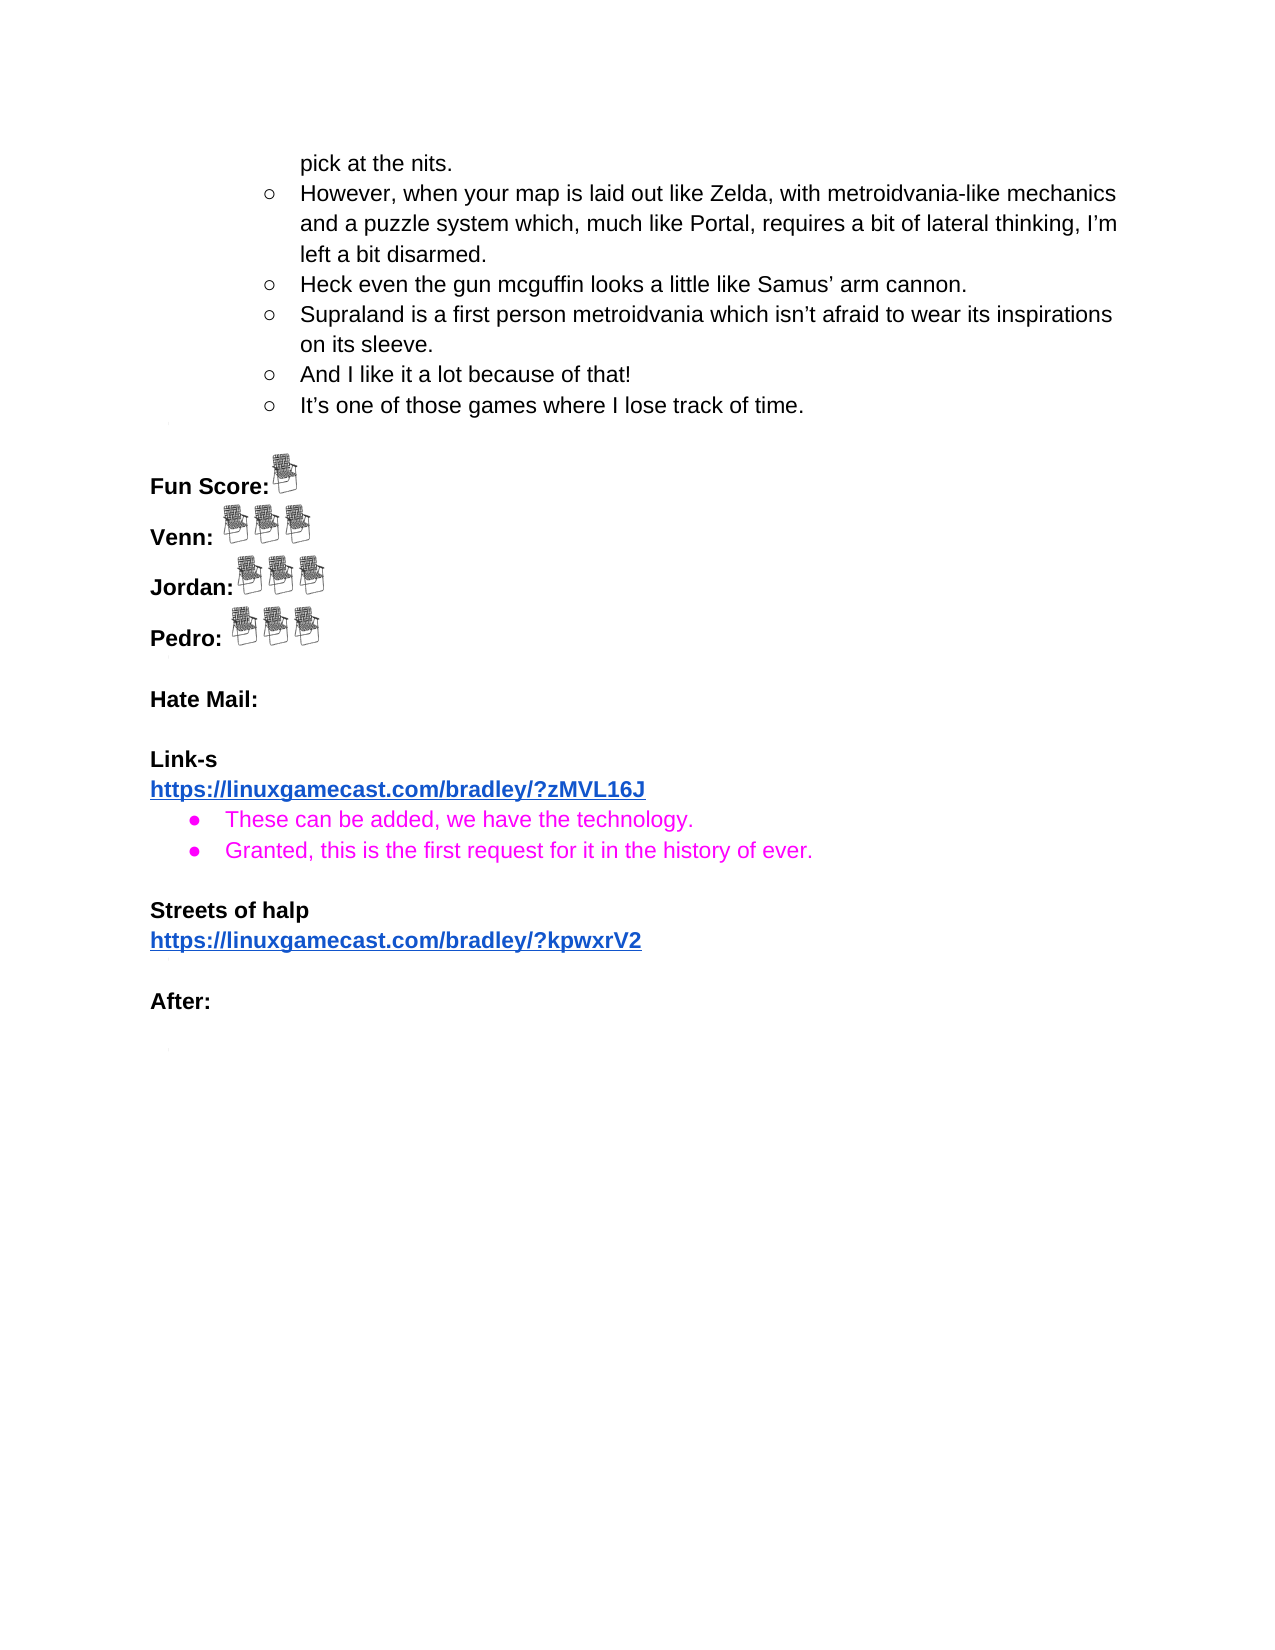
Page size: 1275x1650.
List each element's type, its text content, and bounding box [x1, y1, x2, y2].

list It’s one of those games where I lose track of time. [262, 392, 1125, 418]
text Jordan: [150, 554, 1125, 601]
list However, when your map is laid out like Zelda, with metroidvania-like mechanics and a puzzle system which, much like Portal, requires a bit of lateral thinking, I’m left a bit disarmed. [262, 180, 1125, 267]
picture [234, 553, 328, 596]
picture [220, 502, 314, 545]
text https://linuxgamecast.com/bradley/?kpwxrV2 [150, 927, 1125, 954]
list pick at the nits. [262, 150, 1125, 176]
text Link-s [150, 746, 1125, 772]
text Hate Mail: [150, 686, 1125, 712]
picture [269, 452, 301, 495]
text https://linuxgamecast.com/bradley/?zMVL16J [150, 776, 1125, 803]
list These can be added, we have the technology. [187, 806, 1125, 833]
text Streets of halp [150, 897, 1125, 923]
list And I like it a lot because of that! [262, 361, 1125, 388]
text Pedro: [150, 604, 1125, 652]
text Venn: [150, 503, 1125, 550]
list Supraland is a first person metroidvania which isn’t afraid to wear its inspirations on its sleeve. [262, 301, 1125, 358]
list Granted, this is the first request for it in the history of ever. [187, 837, 1125, 863]
picture [228, 604, 323, 647]
text After: [150, 988, 1125, 1014]
text Fun Score: [150, 452, 1125, 499]
list Heck even the gun mcguffin looks a little like Samus’ arm cannon. [262, 271, 1125, 297]
